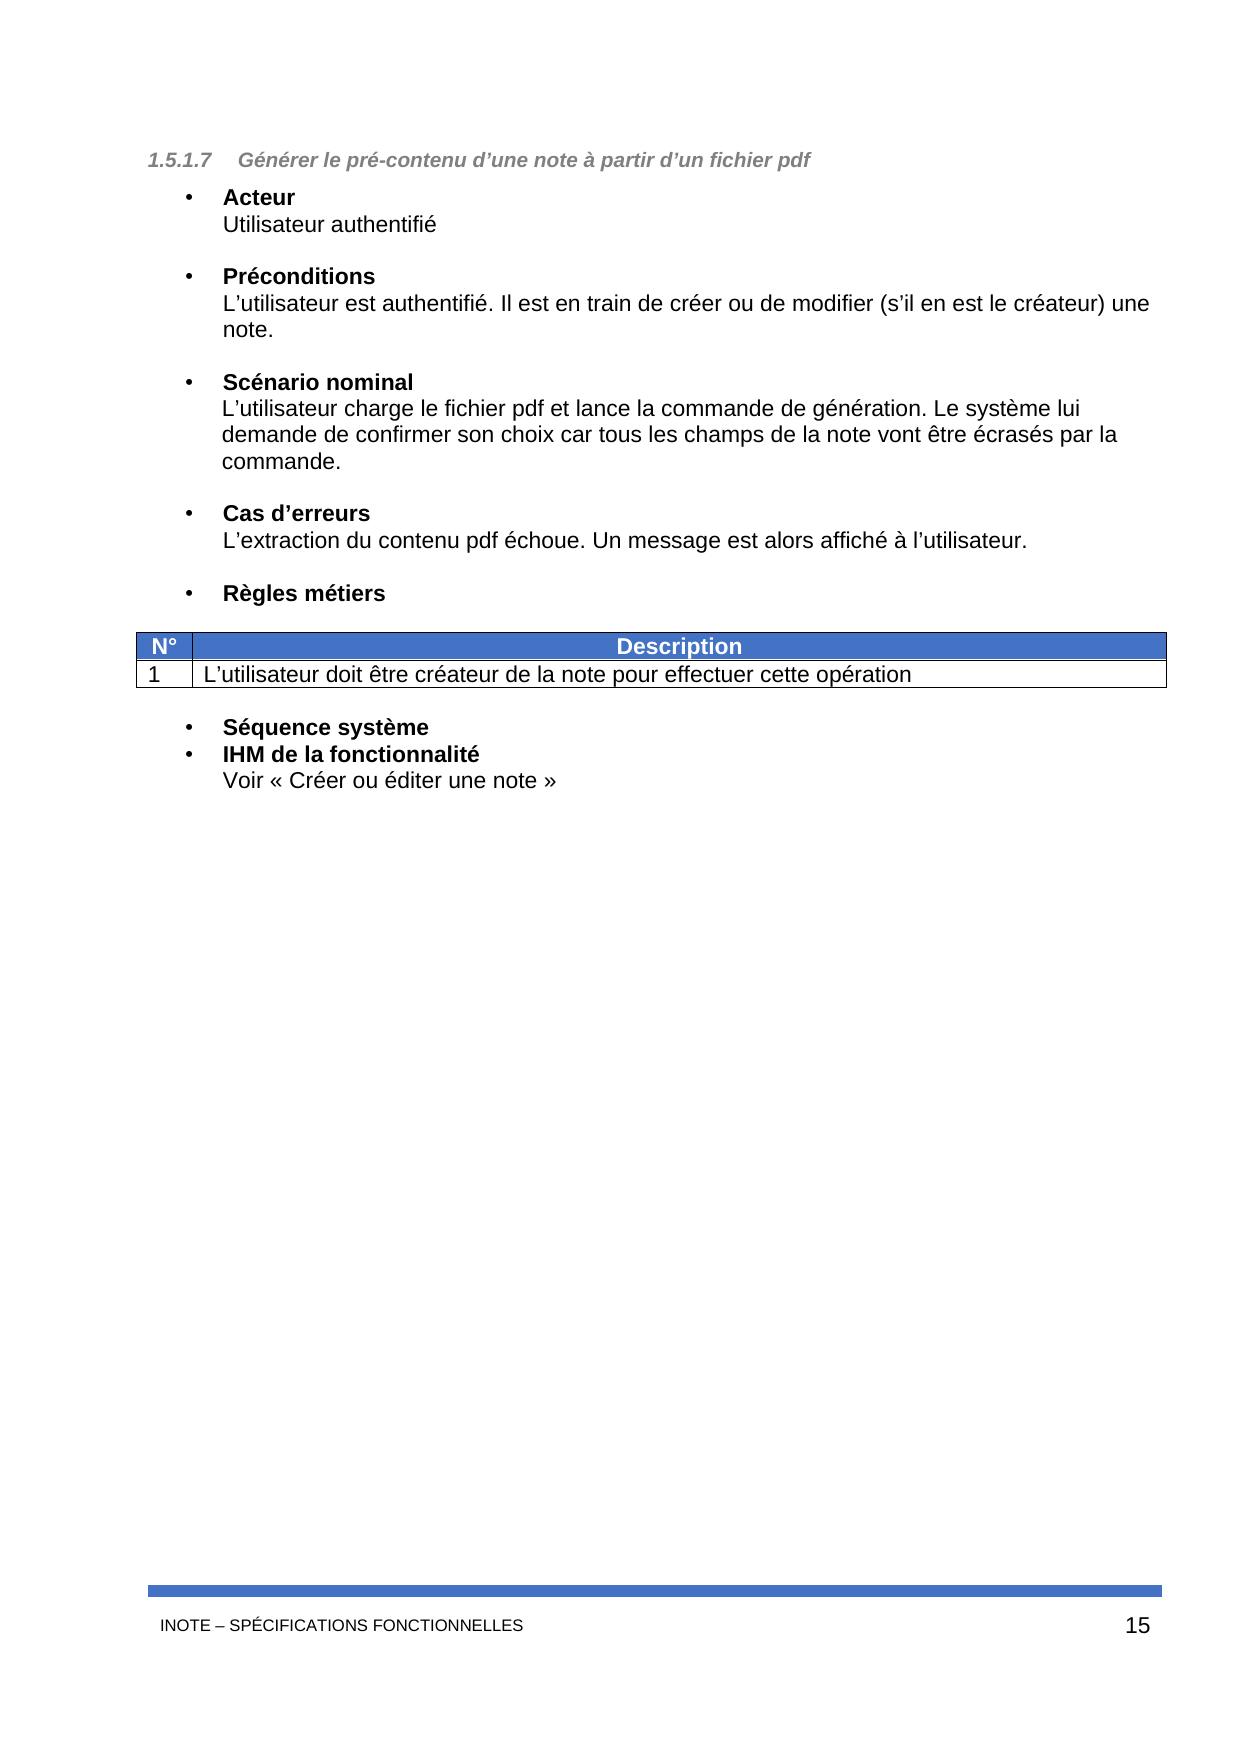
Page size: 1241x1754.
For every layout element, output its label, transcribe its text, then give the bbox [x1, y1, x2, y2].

table_cell 1 [137, 661, 192, 687]
text L’utilisateur charge le fichier pdf et lance la commande de génération. Le système lui demande de confirmer son choix car tous les champs de la note vont être écrasés par la commande. [148, 395, 1162, 474]
subtitle Générer le pré-contenu d’une note à partir d’un fichier pdf [148, 148, 1162, 172]
list Utilisateur authentifié [185, 211, 1162, 237]
list Séquence système [185, 714, 1162, 741]
list IHM de la fonctionnalité [185, 741, 1162, 767]
table_header N° [137, 633, 192, 659]
list Acteur [185, 184, 1162, 211]
table_cell L’utilisateur doit être créateur de la note pour effectuer cette opération [193, 661, 1166, 687]
list L’extraction du contenu pdf échoue. Un message est alors affiché à l’utilisateur. [185, 527, 1162, 553]
list Voir « Créer ou éditer une note » [185, 767, 1162, 793]
table_header Description [193, 633, 1166, 659]
list L’utilisateur est authentifié. Il est en train de créer ou de modifier (s’il en est le créateur) une note. [185, 289, 1162, 342]
list Cas d’erreurs [185, 500, 1162, 527]
list Préconditions [185, 263, 1162, 289]
list Scénario nominal [185, 369, 1162, 395]
list Règles métiers [185, 579, 1162, 606]
